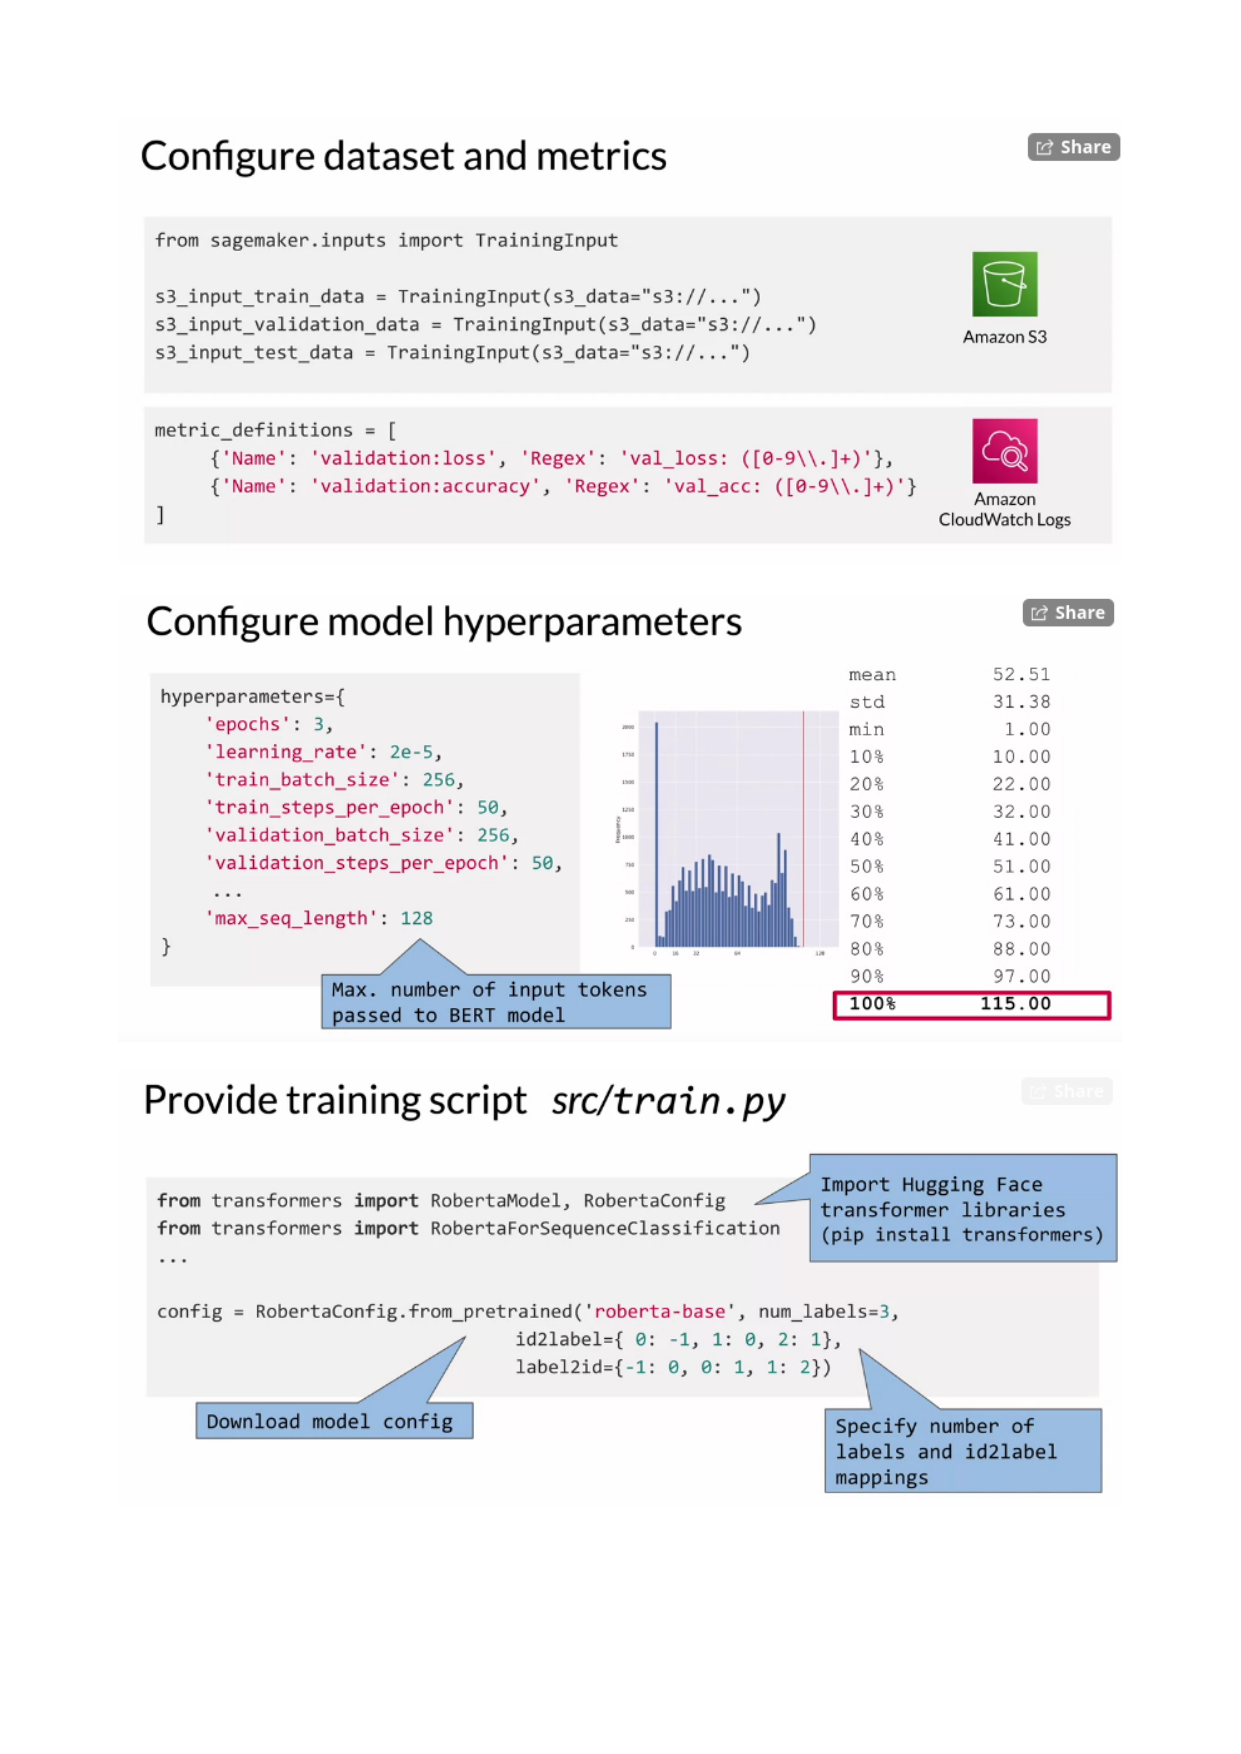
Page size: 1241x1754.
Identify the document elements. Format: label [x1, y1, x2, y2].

picture [118, 594, 1123, 1042]
picture [118, 118, 1123, 566]
picture [118, 1070, 1123, 1507]
